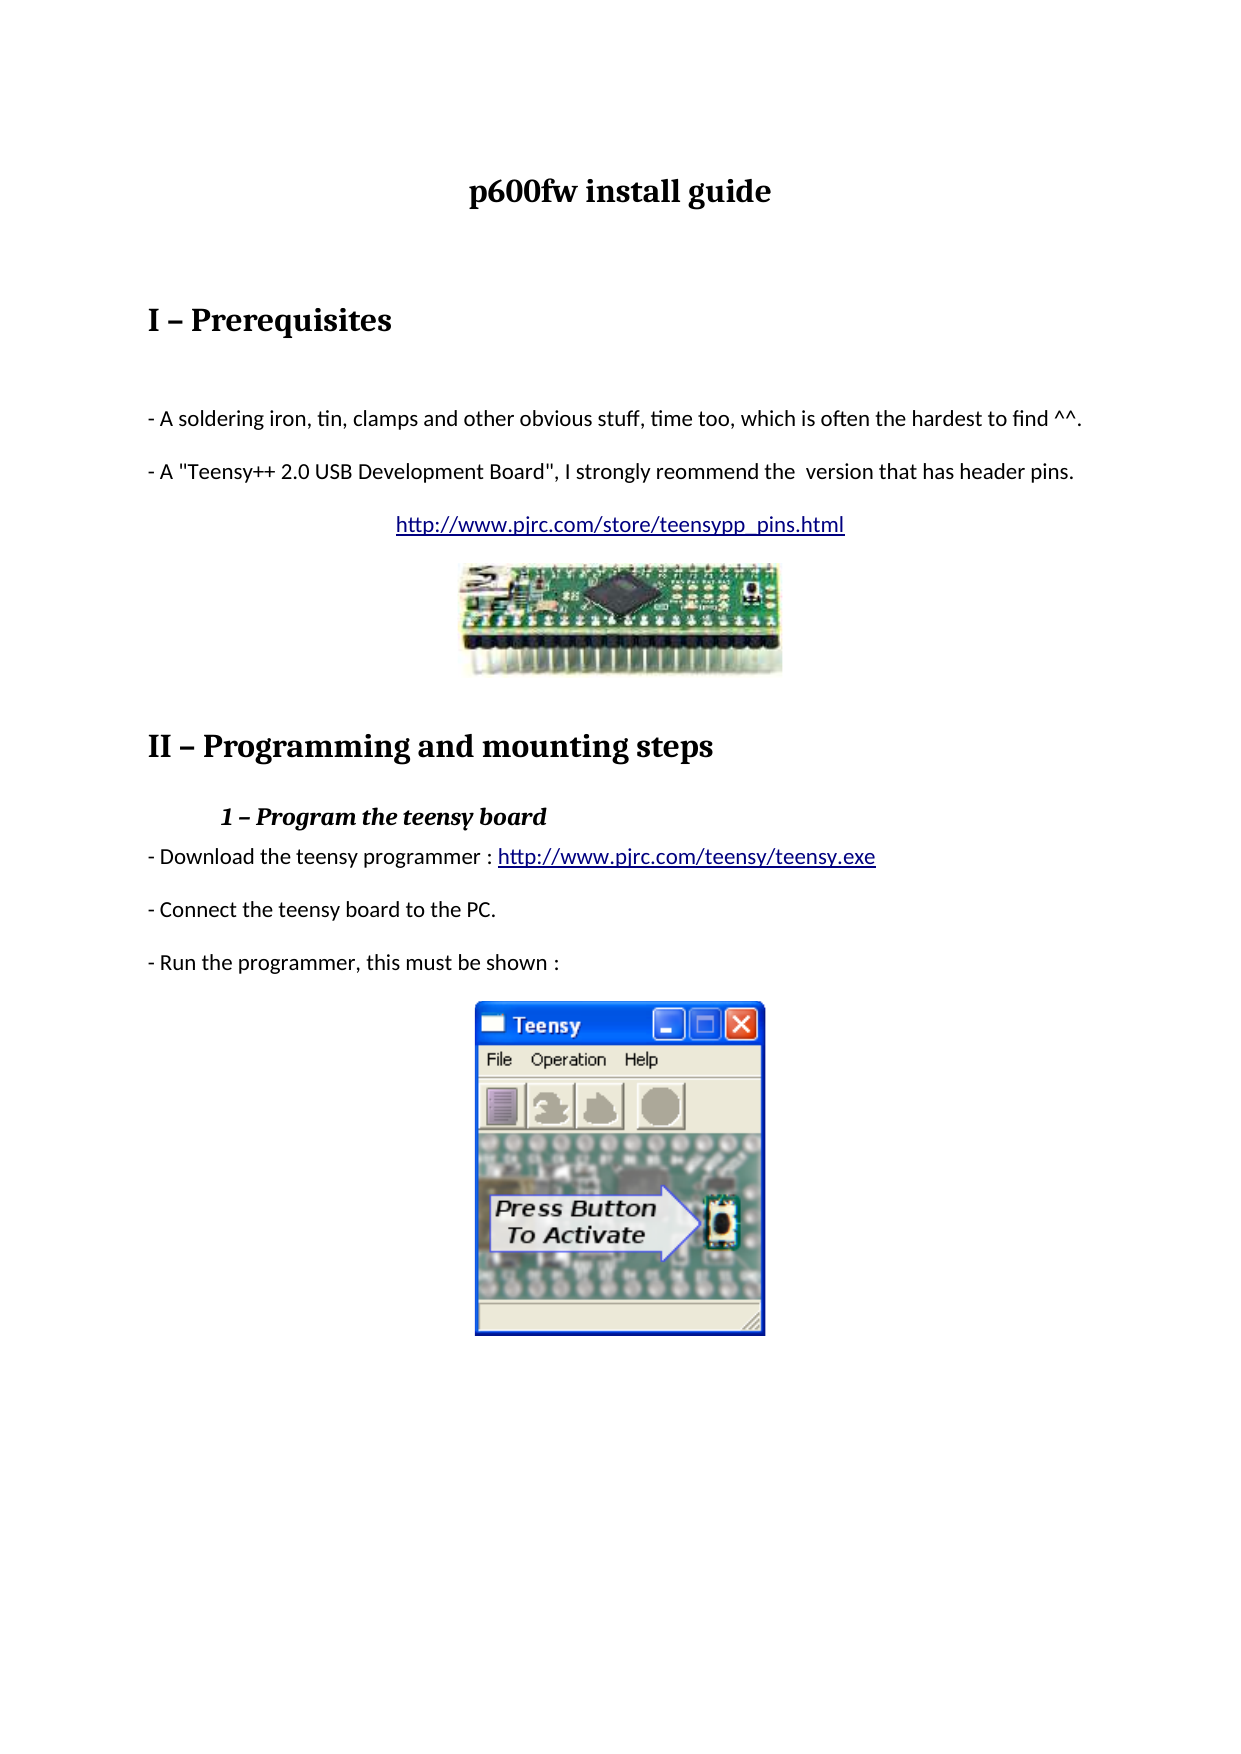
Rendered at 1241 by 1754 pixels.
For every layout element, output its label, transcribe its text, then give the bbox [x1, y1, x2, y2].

text - Run the programmer, this must be shown : [148, 948, 1093, 976]
subtitle 1 – Program the teensy board [148, 803, 1093, 831]
subtitle II – Programming and mounting steps [148, 727, 1093, 766]
picture [474, 1001, 766, 1336]
picture [457, 563, 783, 678]
subtitle I – Prerequisites [148, 301, 1093, 339]
text p600fw install guide [148, 173, 1093, 211]
text http://www.pjrc.com/store/teensypp_pins.html [148, 510, 1093, 538]
text - Download the teensy programmer : http://www.pjrc.com/teensy/teensy.exe [148, 842, 1093, 870]
text - Connect the teensy board to the PC. [148, 895, 1093, 923]
text - A soldering iron, tin, clamps and other obvious stuff, time too, which is often the hardest to find ^^. [148, 404, 1093, 432]
text - A "Teensy++ 2.0 USB Development Board", I strongly reommend the version that has header pins. [148, 457, 1093, 485]
